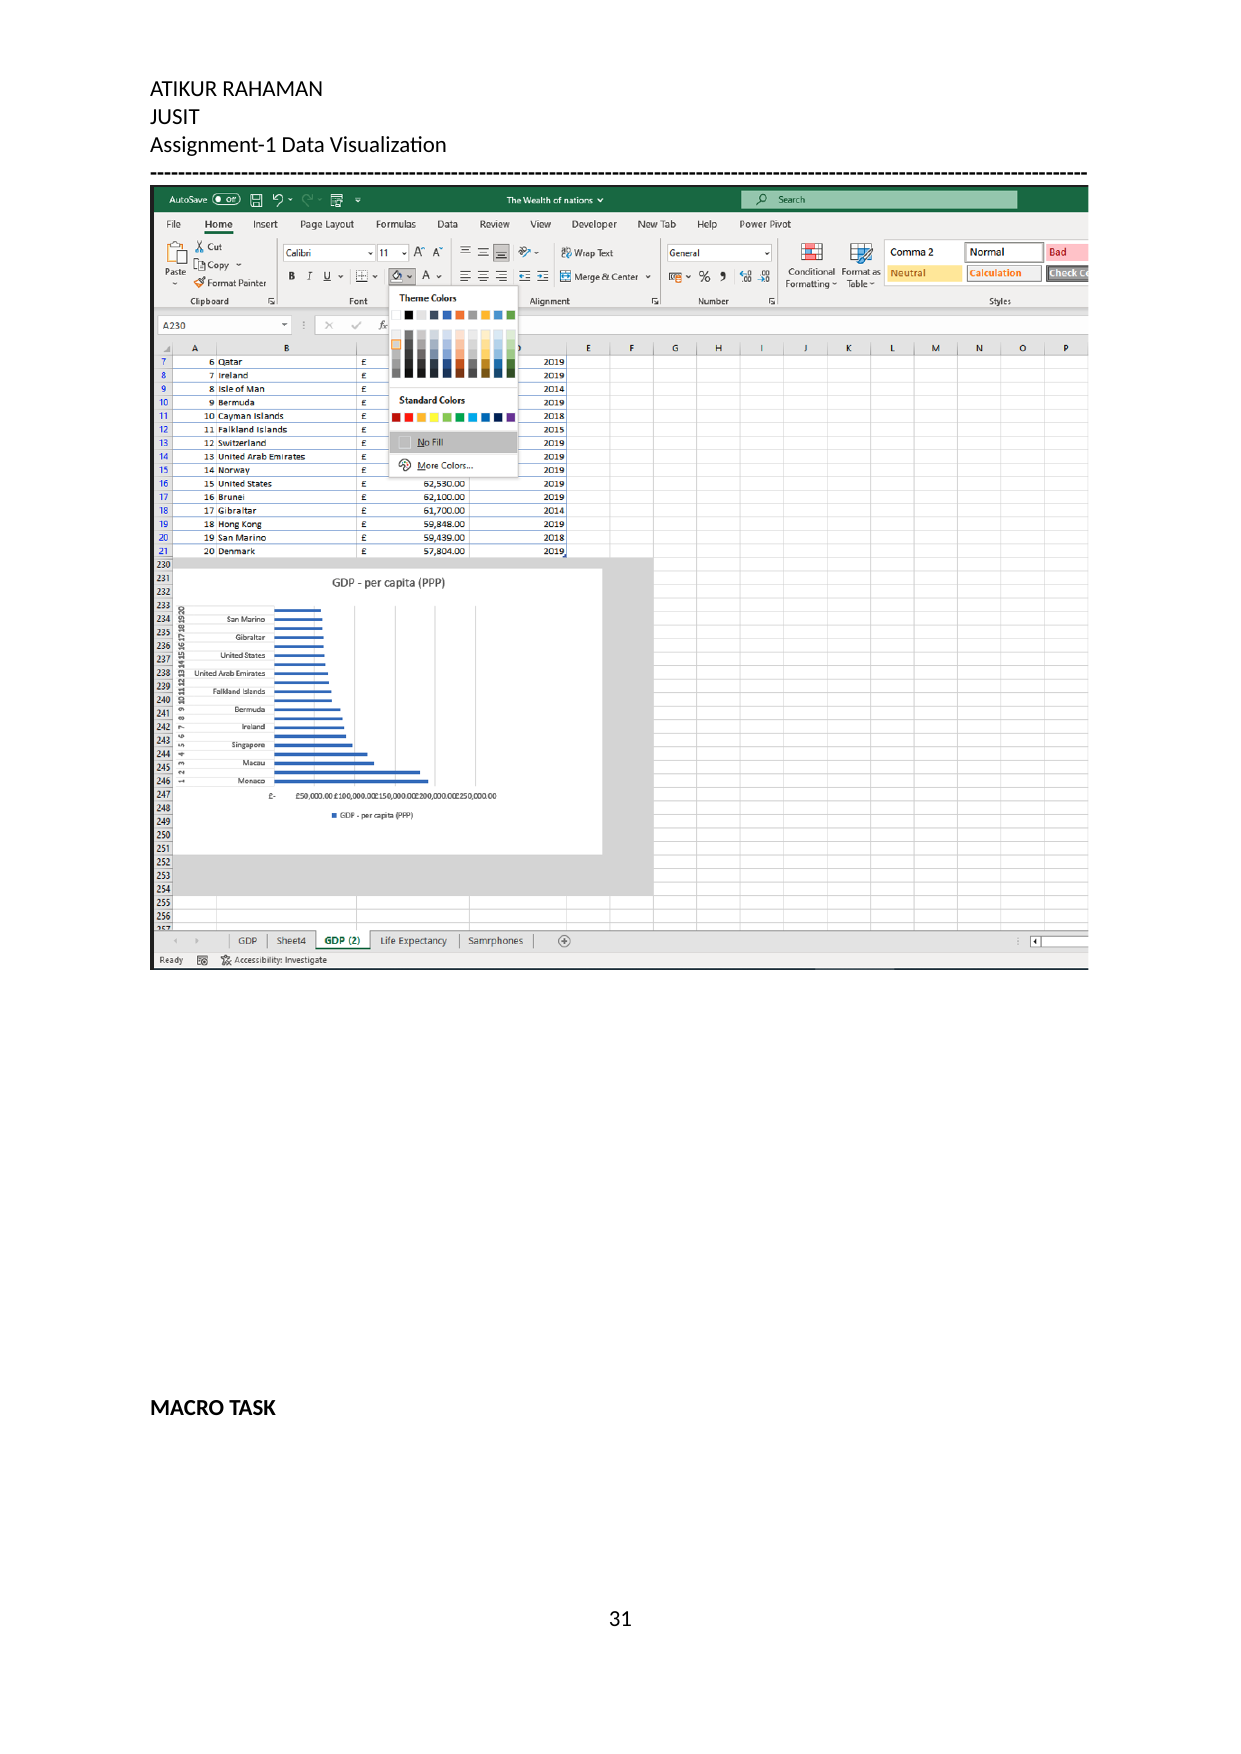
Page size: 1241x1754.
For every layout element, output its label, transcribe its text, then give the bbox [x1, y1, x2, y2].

subtitle MACRO TASK [150, 1393, 1090, 1422]
